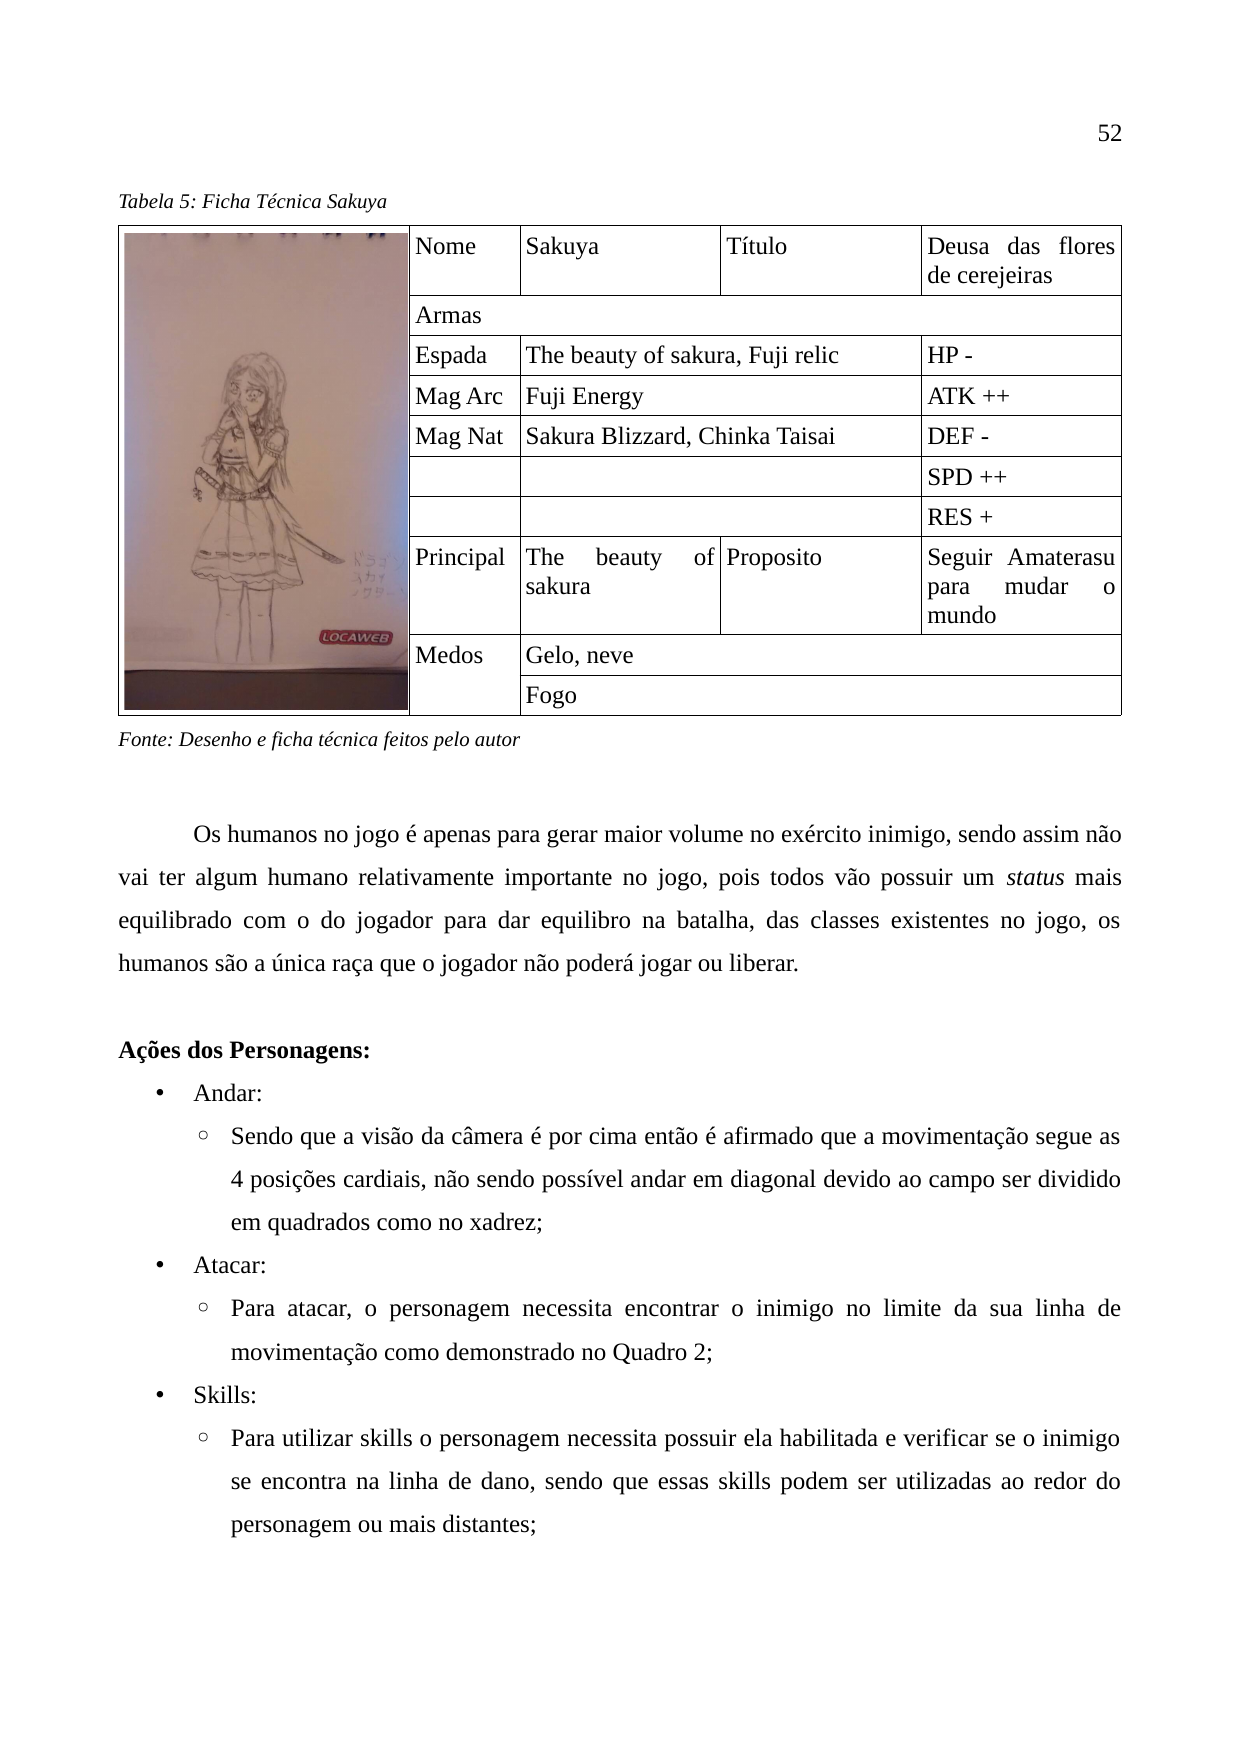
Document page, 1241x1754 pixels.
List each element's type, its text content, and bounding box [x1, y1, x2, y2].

table_cell Fuji Energy [521, 376, 921, 415]
table_cell [410, 497, 520, 536]
table_cell Proposito [721, 537, 921, 634]
table_cell [410, 457, 520, 496]
table_cell [521, 457, 921, 496]
table_header Nome [410, 226, 520, 294]
table_cell The beauty of sakura, Fuji relic [521, 336, 921, 375]
table_header Sakuya [521, 226, 720, 294]
list Sendo que a visão da câmera é por cima então é afirmado que a movimentação segue as 4 posições cardiais, não sendo possível andar em diagonal devido ao campo ser dividido em quadrados como no xadrez; [193, 1121, 1122, 1236]
table_cell Medos [410, 635, 520, 715]
table_cell Mag Arc [410, 376, 520, 415]
list Para atacar, o personagem necessita encontrar o inimigo no limite da sua linha de movimentação como demonstrado no Quadro 2; [193, 1293, 1122, 1365]
table_cell DEF - [922, 416, 1121, 456]
list Para utilizar skills o personagem necessita possuir ela habilitada e verificar se o inimigo se encontra na linha de dano, sendo que essas skills podem ser utilizadas ao redor do personagem ou mais distantes; [193, 1423, 1122, 1538]
table_cell Fogo [521, 676, 1121, 715]
table_cell Principal [410, 537, 520, 634]
table_header Deusa das flores de cerejeiras [922, 226, 1121, 294]
table_cell Seguir Amaterasu para mudar o mundo [922, 537, 1121, 634]
text Fonte: Desenho e ficha técnica feitos pelo autor [118, 727, 1122, 751]
table_cell [521, 497, 921, 536]
table_cell Armas [410, 296, 1121, 335]
table_header [119, 226, 409, 715]
table_cell SPD ++ [922, 457, 1121, 496]
table_header Título [721, 226, 921, 294]
table_cell Sakura Blizzard, Chinka Taisai [521, 416, 921, 456]
table_cell The beauty of sakura [521, 537, 720, 634]
table_cell HP - [922, 336, 1121, 375]
text Tabela 5: Ficha Técnica Sakuya [118, 189, 1122, 213]
list Skills: [156, 1380, 1122, 1408]
list Atacar: [156, 1250, 1122, 1279]
table_cell RES + [922, 497, 1121, 536]
picture [124, 233, 408, 710]
table_cell Mag Nat [410, 416, 520, 456]
text Os humanos no jogo é apenas para gerar maior volume no exército inimigo, sendo assim não vai ter algum humano relativamente importante no jogo, pois todos vão possuir um status mais equilibrado com o do jogador para dar equilibro na batalha, das classes existentes no jogo, os humanos são a única raça que o jogador não poderá jogar ou liberar. [118, 819, 1122, 977]
text Ações dos Personagens: [118, 1035, 1122, 1063]
table_cell ATK ++ [922, 376, 1121, 415]
table_cell Gelo, neve [521, 635, 1121, 674]
table_cell Espada [410, 336, 520, 375]
list Andar: [156, 1078, 1122, 1107]
